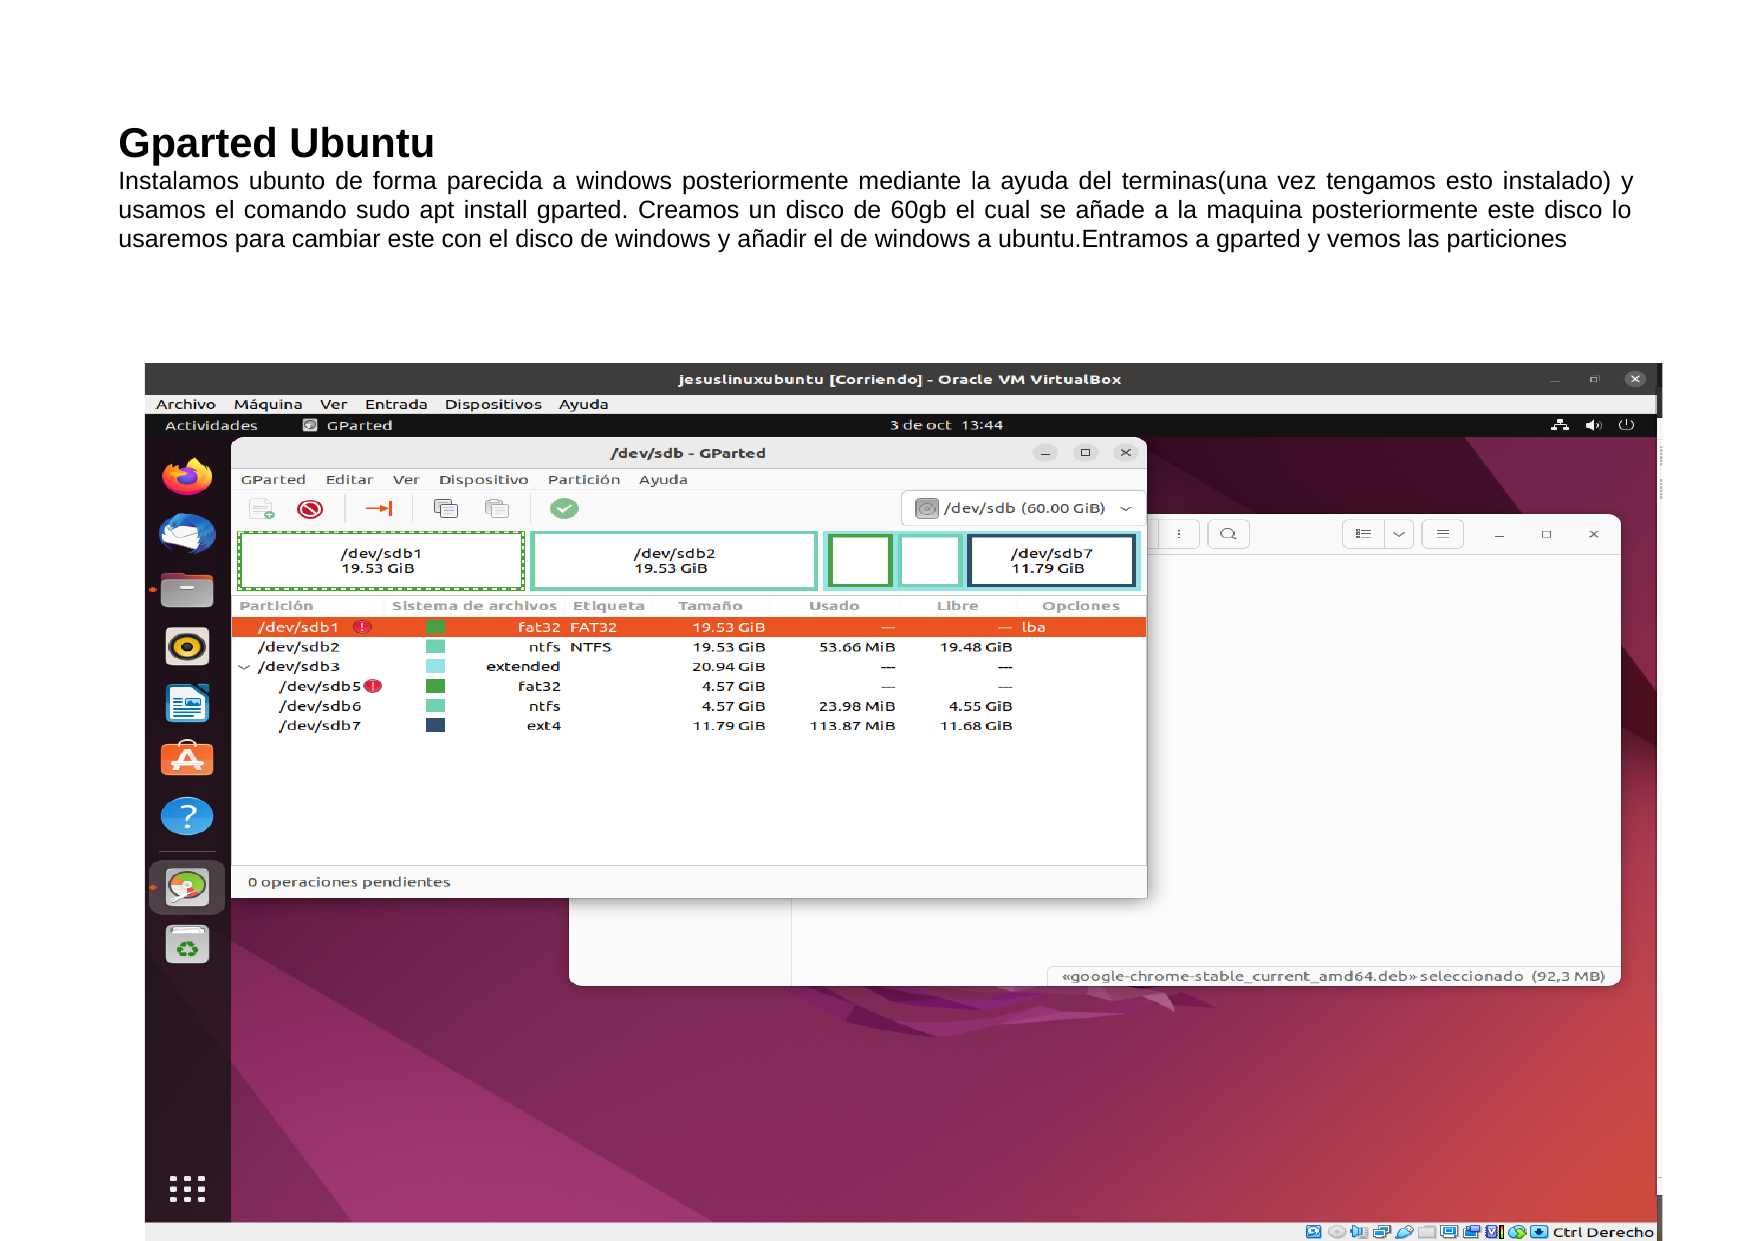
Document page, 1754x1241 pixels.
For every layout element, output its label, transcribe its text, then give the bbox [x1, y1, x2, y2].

text Gparted Ubuntu [118, 118, 1636, 166]
text Instalamos ubunto de forma parecida a windows posteriormente mediante la ayuda del terminas(una vez tengamos esto instalado) y usamos el comando sudo apt install gparted. Creamos un disco de 60gb el cual se añade a la maquina posteriormente este disco lo usaremos para cambiar este con el disco de windows y añadir el de windows a ubuntu.Entramos a gparted y vemos las particiones [118, 166, 1636, 252]
picture [144, 363, 1663, 1241]
